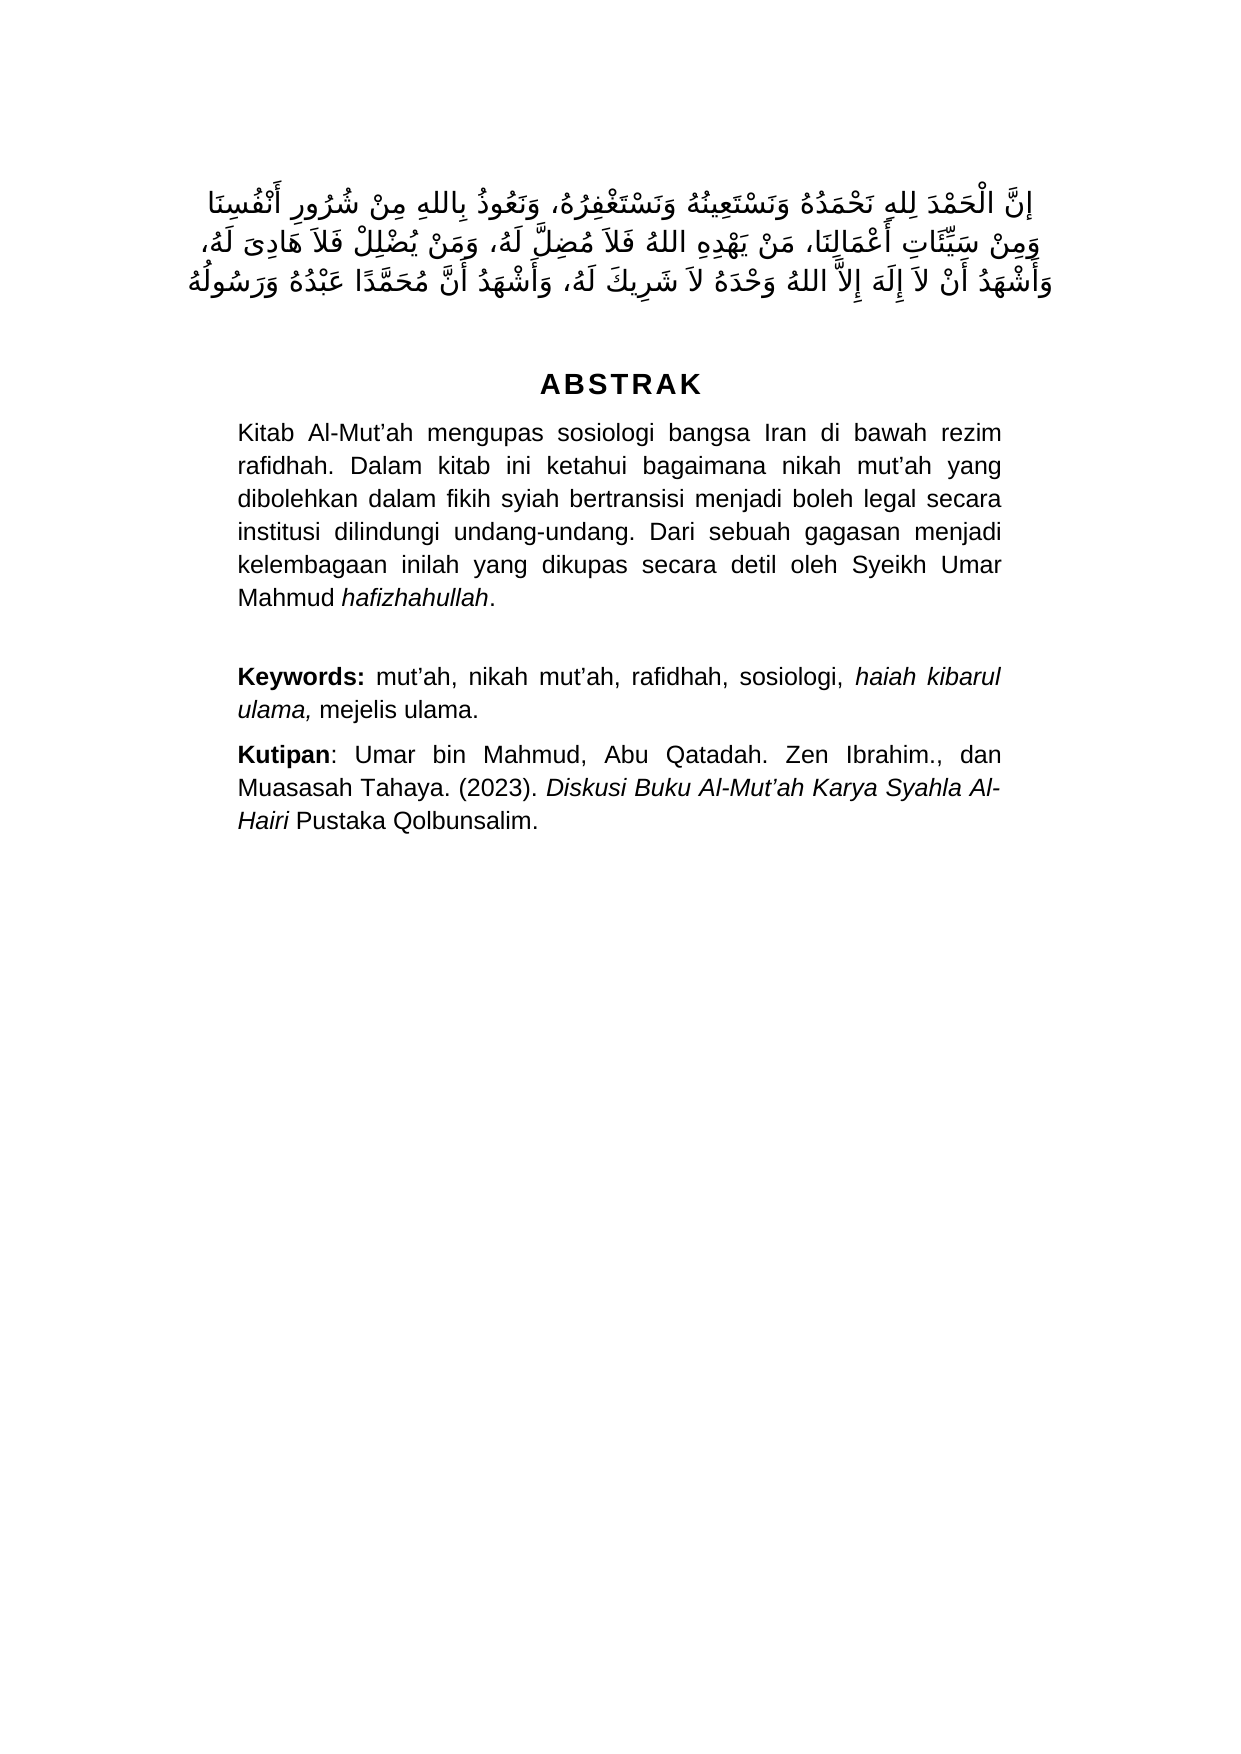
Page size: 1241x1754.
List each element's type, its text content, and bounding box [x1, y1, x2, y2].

text Kitab Al-Mut’ah mengupas sosiologi bangsa Iran di bawah rezim rafidhah. Dalam kitab ini ketahui bagaimana nikah mut’ah yang dibolehkan dalam fikih syiah bertransisi menjadi boleh legal secara institusi dilindungi undang-undang. Dari sebuah gagasan menjadi kelembagaan inilah yang dikupas secara detil oleh Syeikh Umar Mahmud hafizhahullah. [237, 418, 1003, 612]
text إنَّ الْحَمْدَ لِلهِ نَحْمَدُهُ وَنَسْتَعِينُهُ وَنَسْتَغْفِرُهُ، وَنَعُوذُ بِاللهِ مِنْ شُرُورِ أَنْفُسِنَا وَمِنْ سَيِّئَاتِ أَعْمَالِنَا، مَنْ يَهْدِهِ اللهُ فَلاَ مُضِلَّ لَهُ، وَمَنْ يُضْلِلْ فَلاَ هَادِىَ لَهُ، وَأَشْهَدُ أَنْ لاَ إِلَهَ إِلاَّ اللهُ وَحْدَهُ لاَ شَرِيكَ لَهُ، وَأَشْهَدُ أَنَّ مُحَمَّدًا عَبْدُهُ وَرَسُولُهُ [177, 187, 1063, 299]
text Keywords: mut’ah, nikah mut’ah, rafidhah, sosiologi, haiah kibarul ulama, mejelis ulama. [237, 662, 1003, 724]
subtitle ABSTRAK [177, 367, 1063, 401]
text Kutipan: Umar bin Mahmud, Abu Qatadah. Zen Ibrahim., dan Muasasah Tahaya. (2023). Diskusi Buku Al-Mut’ah Karya Syahla Al-Hairi Pustaka Qolbunsalim. [237, 740, 1003, 835]
